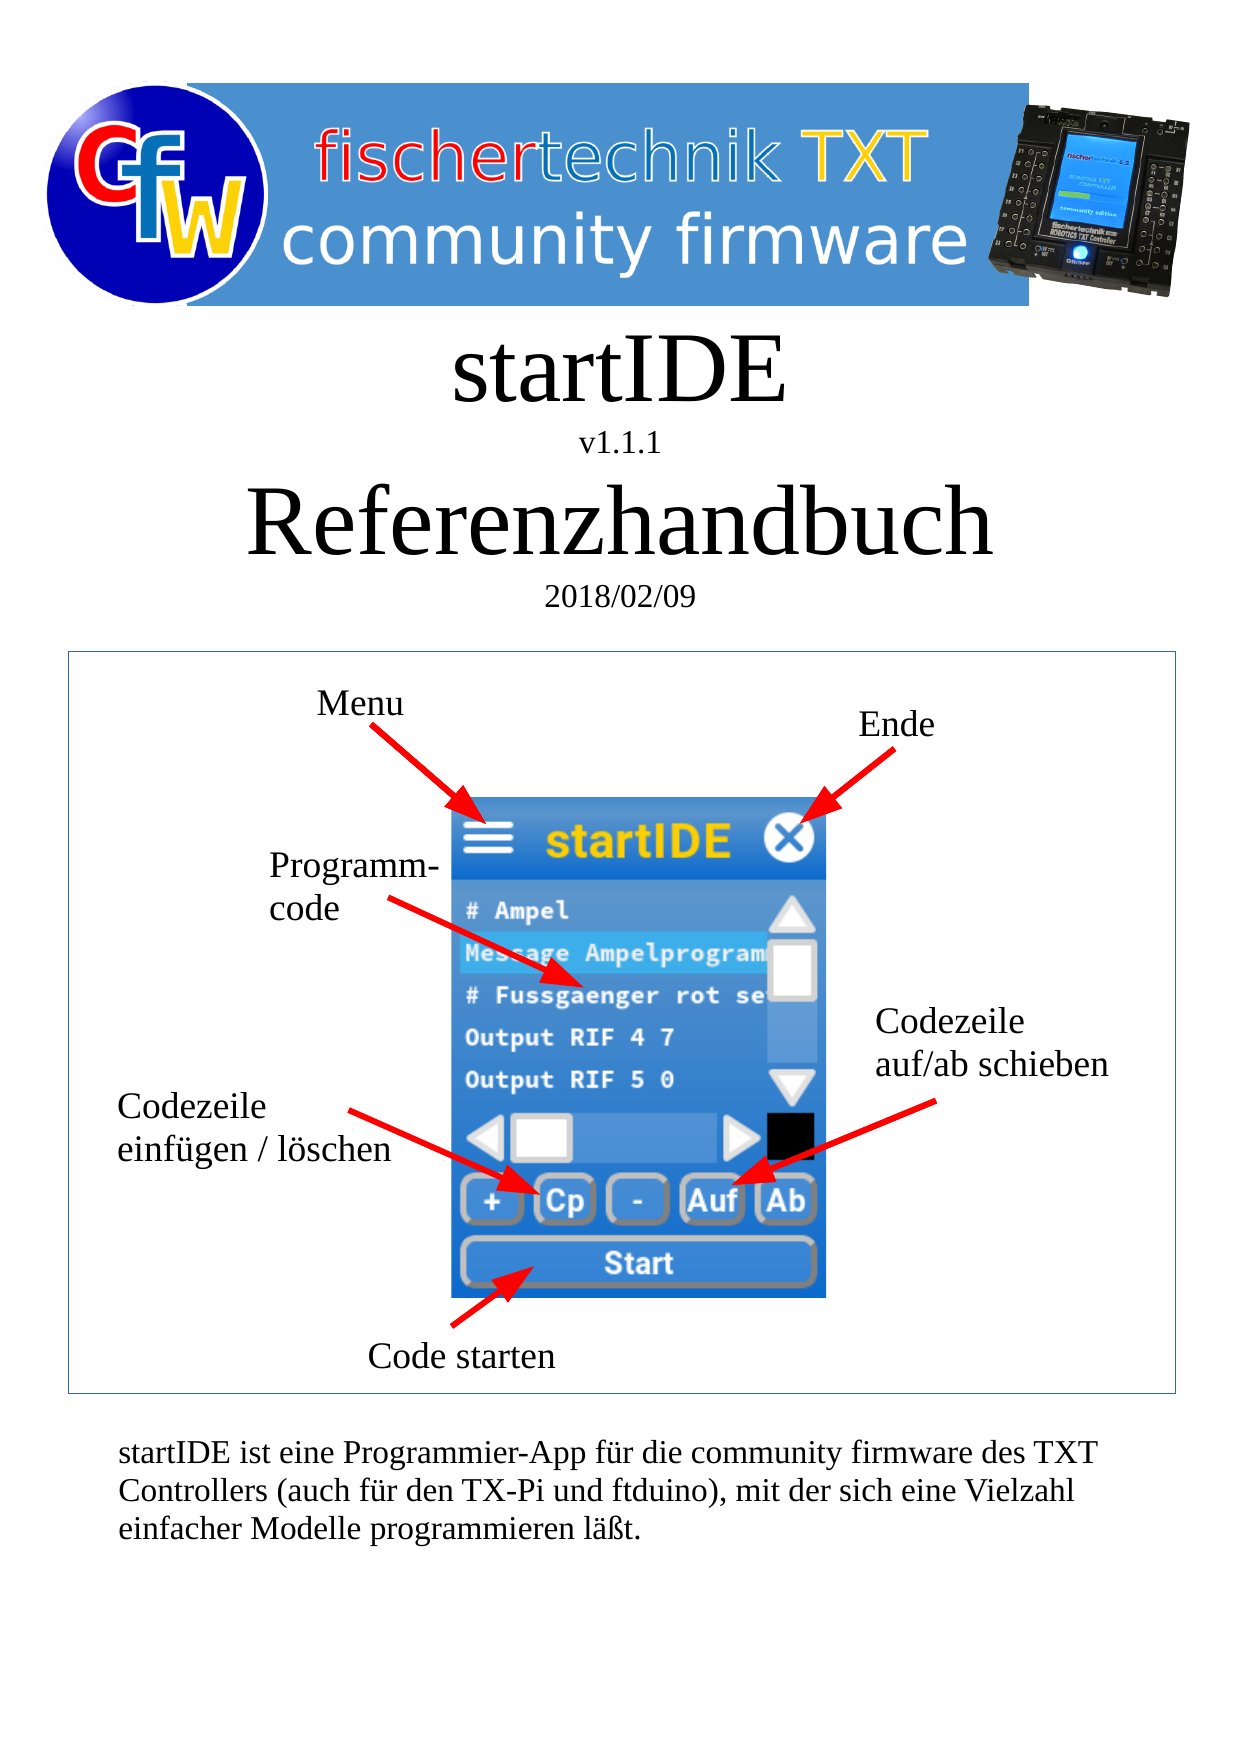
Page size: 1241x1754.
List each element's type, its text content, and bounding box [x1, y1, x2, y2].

text 2018/02/09 [118, 576, 1122, 614]
text v1.1.1 [118, 423, 1122, 461]
text startIDE ist eine Programmier-App für die community firmware des TXT Controllers (auch für den TX-Pi und ftduino), mit der sich eine Vielzahl einfacher Modelle programmieren läßt. [118, 1432, 1122, 1547]
picture [451, 797, 827, 1298]
text startIDE [118, 308, 1122, 423]
text Referenzhandbuch [118, 461, 1122, 576]
